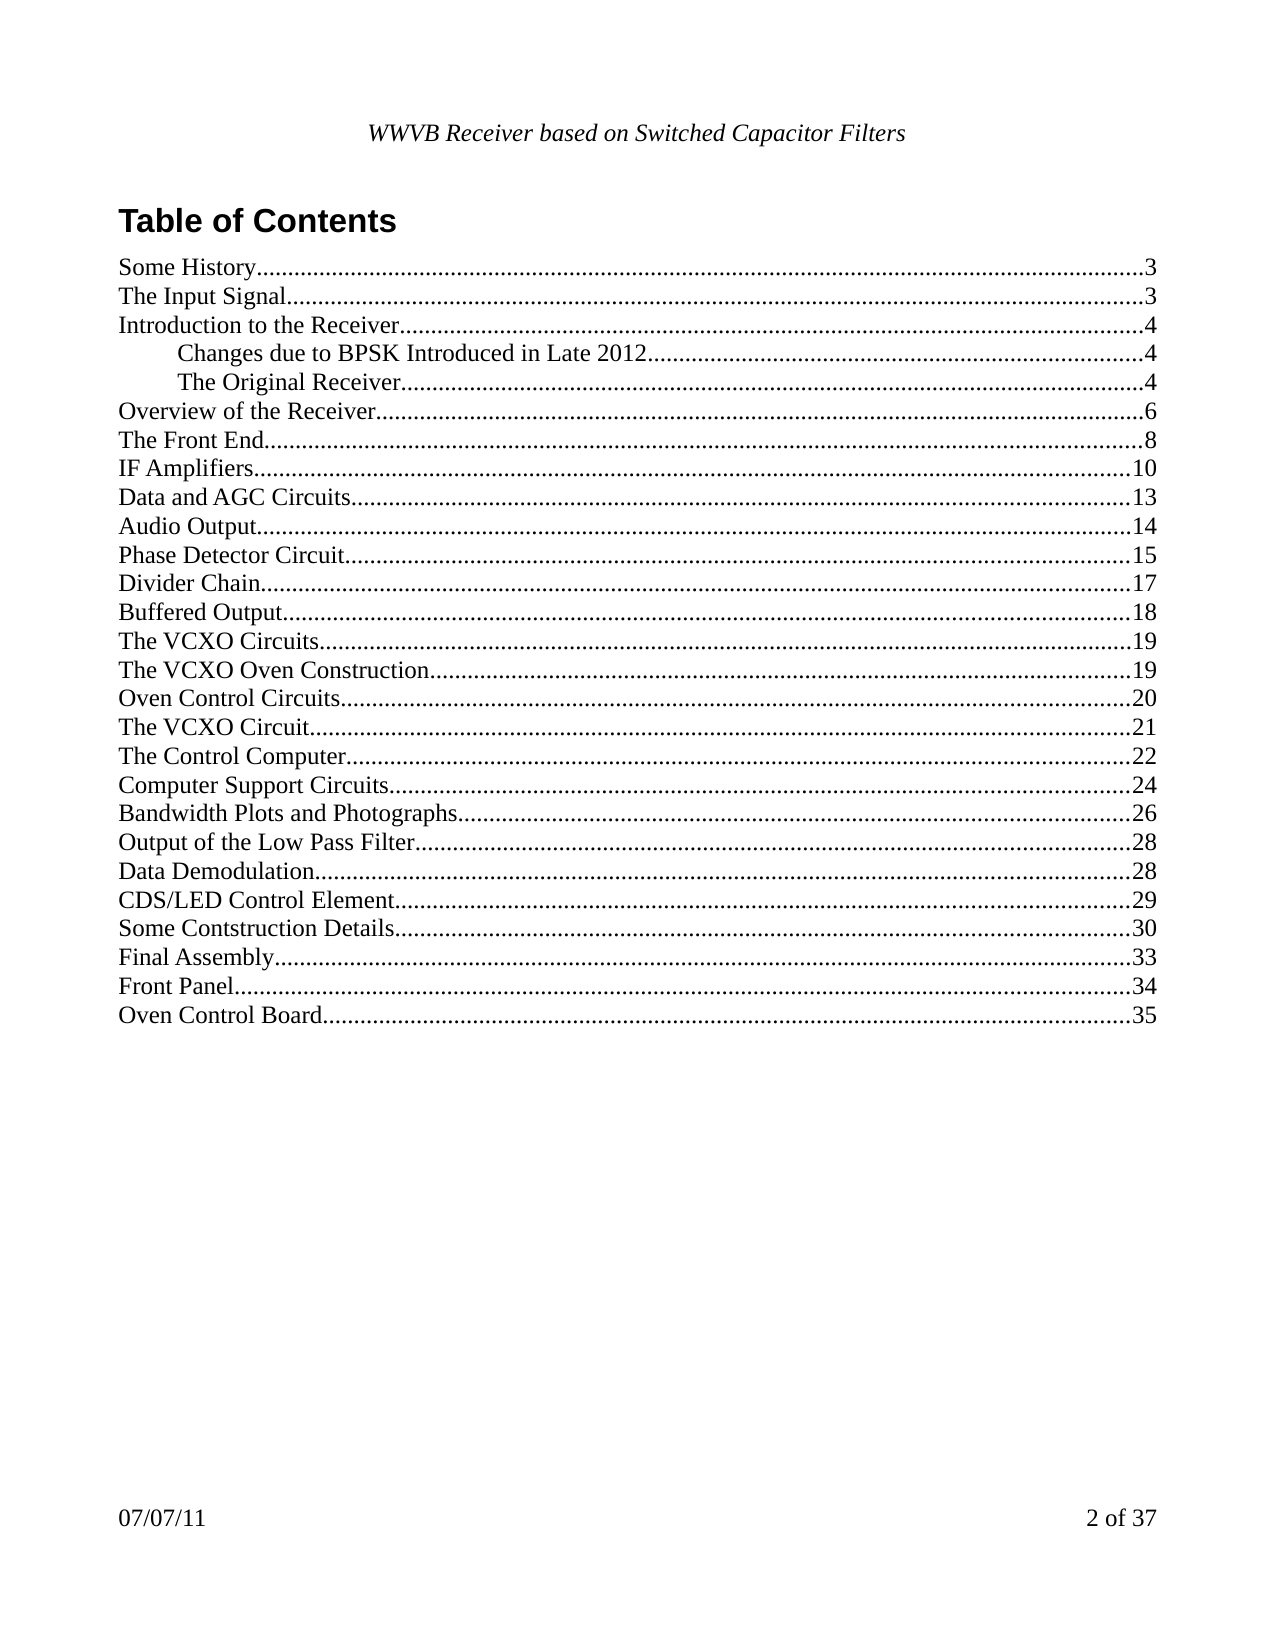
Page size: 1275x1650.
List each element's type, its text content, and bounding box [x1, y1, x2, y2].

text Audio Output 14 [118, 511, 1157, 540]
text Some Contstruction Details 30 [118, 913, 1157, 942]
text The VCXO Circuit 21 [118, 712, 1157, 741]
text Oven Control Circuits 20 [118, 683, 1157, 712]
text The Front End 8 [118, 425, 1157, 453]
text Data Demodulation 28 [118, 856, 1157, 885]
text Oven Control Board 35 [118, 1000, 1157, 1028]
text IF Amplifiers 10 [118, 453, 1157, 482]
text Bandwidth Plots and Photographs 26 [118, 798, 1157, 827]
text The Control Computer 22 [118, 741, 1157, 770]
text Front Panel 34 [118, 971, 1157, 1000]
subtitle Table of Contents [118, 201, 1157, 240]
text The VCXO Oven Construction 19 [118, 655, 1157, 683]
text Phase Detector Circuit 15 [118, 540, 1157, 568]
text Introduction to the Receiver 4 [118, 310, 1157, 338]
text Divider Chain 17 [118, 568, 1157, 597]
text Computer Support Circuits 24 [118, 770, 1157, 798]
text Data and AGC Circuits 13 [118, 482, 1157, 511]
text Final Assembly 33 [118, 942, 1157, 971]
text Overview of the Receiver 6 [118, 396, 1157, 425]
text Changes due to BPSK Introduced in Late 2012 4 [177, 338, 1157, 367]
text Some History 3 [118, 252, 1157, 281]
text CDS/LED Control Element 29 [118, 885, 1157, 913]
text Buffered Output 18 [118, 597, 1157, 626]
text Output of the Low Pass Filter 28 [118, 827, 1157, 856]
text The VCXO Circuits 19 [118, 626, 1157, 655]
text The Original Receiver 4 [177, 367, 1157, 396]
text The Input Signal 3 [118, 281, 1157, 310]
